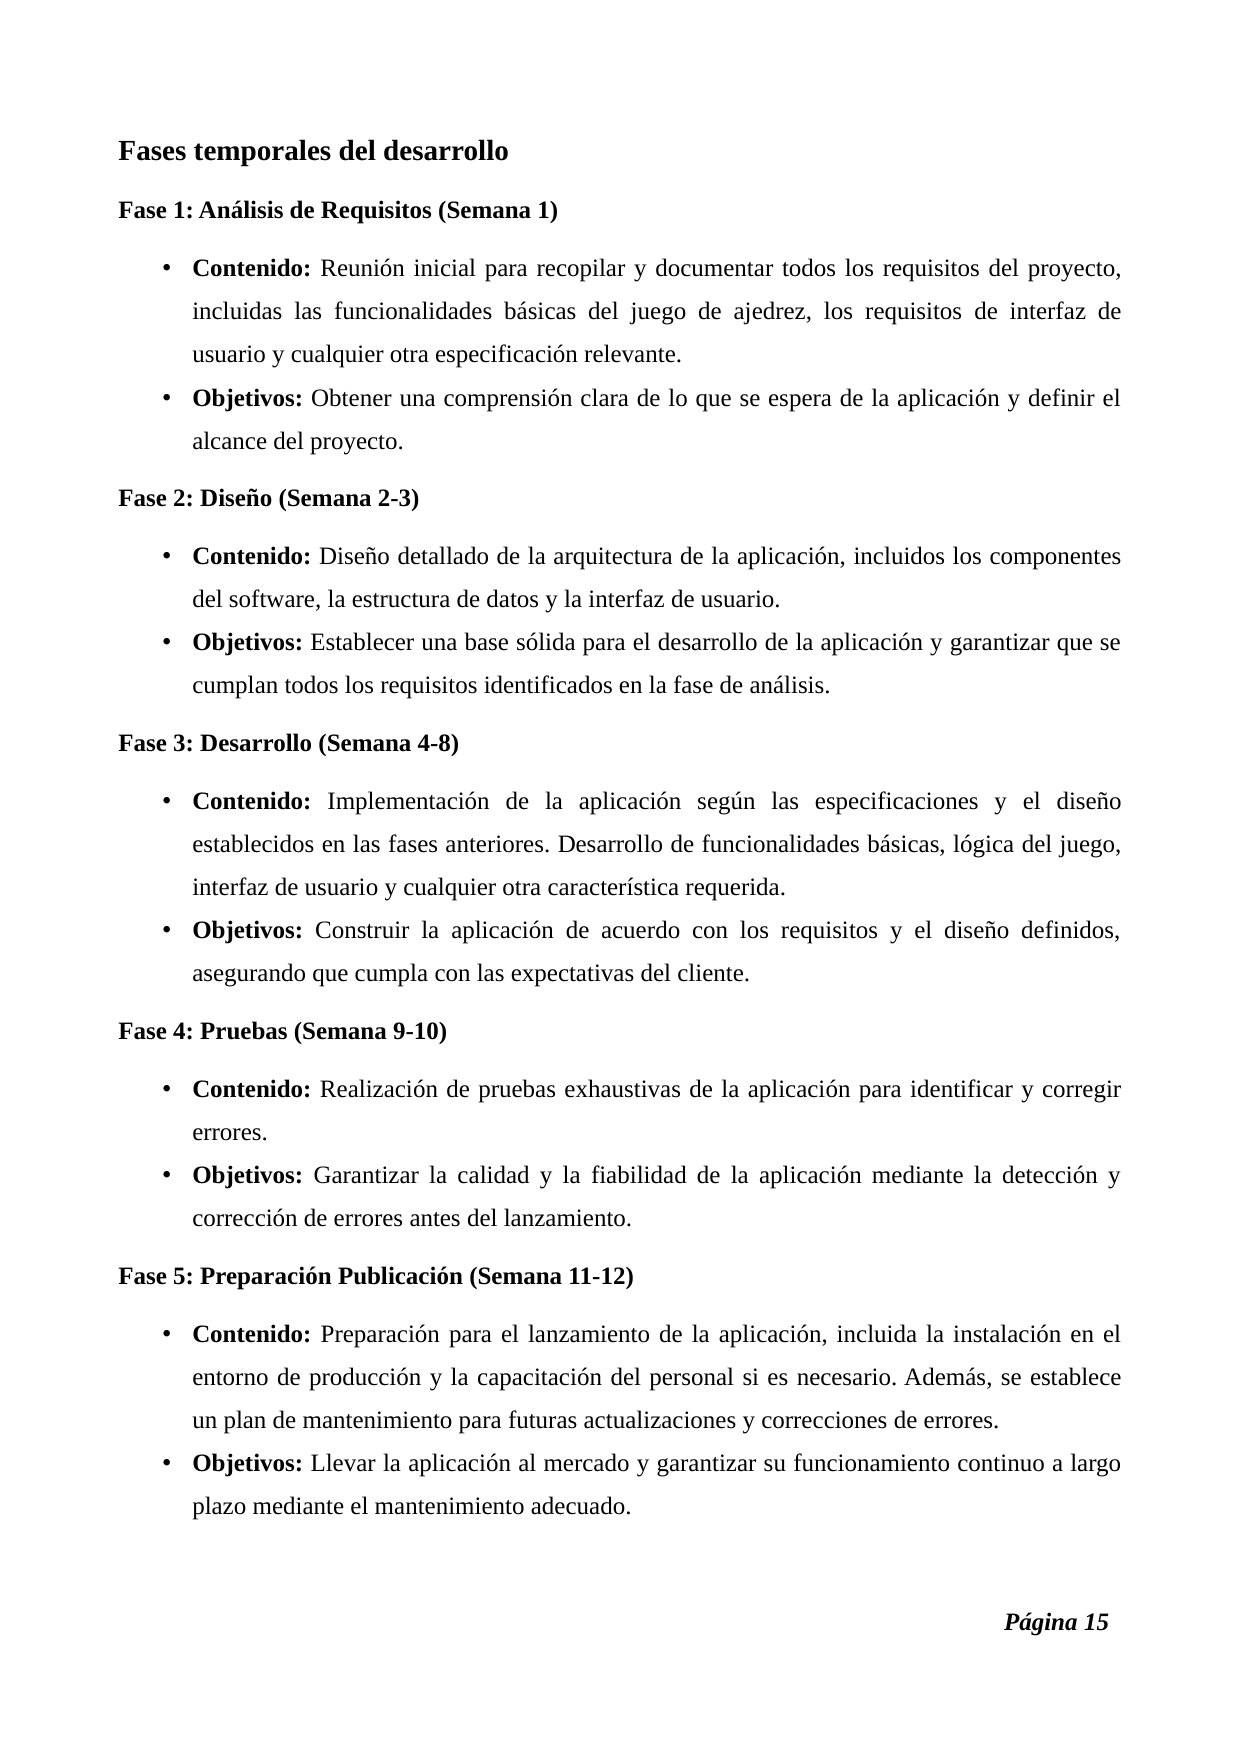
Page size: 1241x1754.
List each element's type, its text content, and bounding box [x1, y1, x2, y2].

list Contenido: Implementación de la aplicación según las especificaciones y el diseño establecidos en las fases anteriores. Desarrollo de funcionalidades básicas, lógica del juego, interfaz de usuario y cualquier otra característica requerida. [162, 786, 1122, 901]
list Objetivos: Establecer una base sólida para el desarrollo de la aplicación y garantizar que se cumplan todos los requisitos identificados en la fase de análisis. [162, 627, 1122, 699]
text Fase 3: Desarrollo (Semana 4-8) [118, 728, 1122, 757]
list Contenido: Diseño detallado de la arquitectura de la aplicación, incluidos los componentes del software, la estructura de datos y la interfaz de usuario. [162, 541, 1122, 613]
text Fase 5: Preparación Publicación (Semana 11-12) [118, 1261, 1122, 1290]
list Objetivos: Garantizar la calidad y la fiabilidad de la aplicación mediante la detección y corrección de errores antes del lanzamiento. [162, 1160, 1122, 1232]
text Fase 2: Diseño (Semana 2-3) [118, 483, 1122, 512]
text Fase 1: Análisis de Requisitos (Semana 1) [118, 196, 1122, 224]
list Contenido: Reunión inicial para recopilar y documentar todos los requisitos del proyecto, incluidas las funcionalidades básicas del juego de ajedrez, los requisitos de interfaz de usuario y cualquier otra especificación relevante. [162, 253, 1122, 368]
subtitle Fases temporales del desarrollo [118, 133, 1122, 166]
list Objetivos: Obtener una comprensión clara de lo que se espera de la aplicación y definir el alcance del proyecto. [162, 383, 1122, 454]
list Contenido: Realización de pruebas exhaustivas de la aplicación para identificar y corregir errores. [162, 1074, 1122, 1146]
text Fase 4: Pruebas (Semana 9-10) [118, 1016, 1122, 1045]
list Contenido: Preparación para el lanzamiento de la aplicación, incluida la instalación en el entorno de producción y la capacitación del personal si es necesario. Además, se establece un plan de mantenimiento para futuras actualizaciones y correcciones de errores. [162, 1319, 1122, 1434]
list Objetivos: Construir la aplicación de acuerdo con los requisitos y el diseño definidos, asegurando que cumpla con las expectativas del cliente. [162, 915, 1122, 987]
list Objetivos: Llevar la aplicación al mercado y garantizar su funcionamiento continuo a largo plazo mediante el mantenimiento adecuado. [162, 1448, 1122, 1520]
